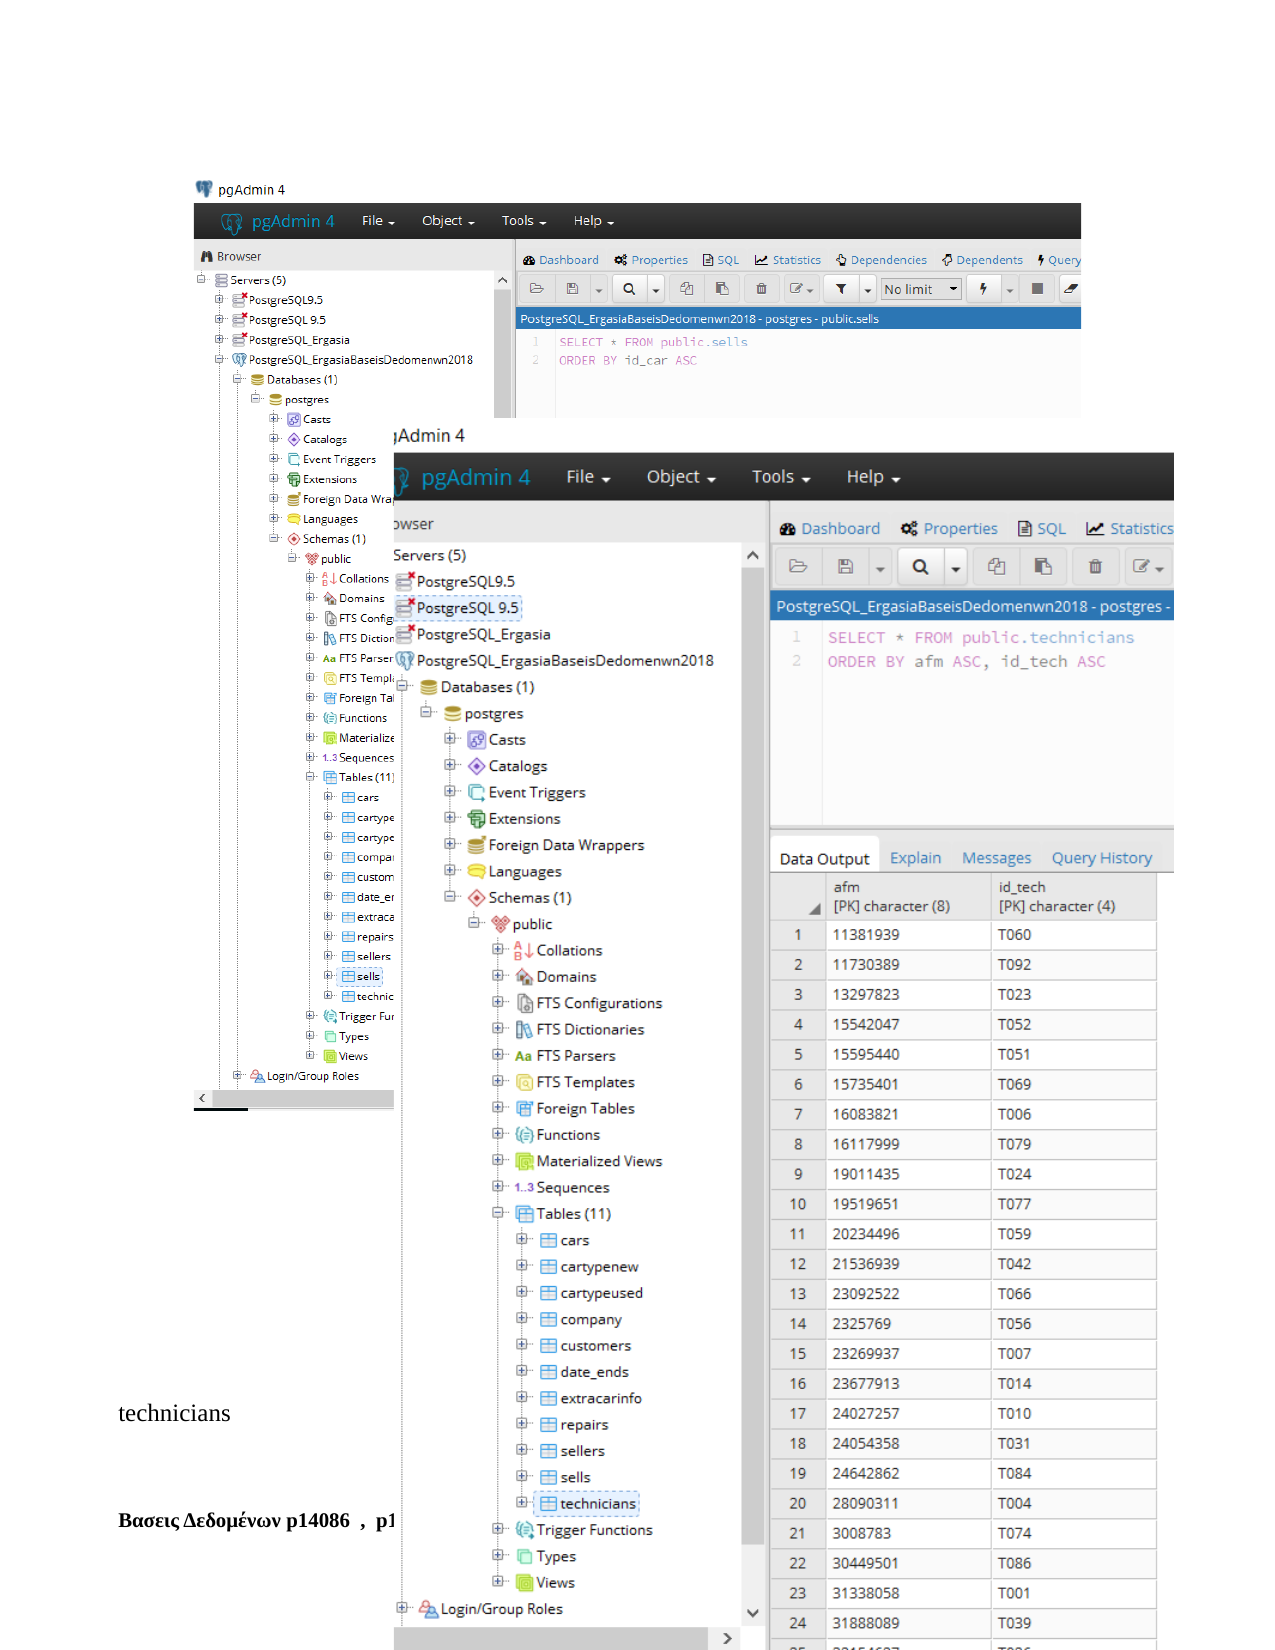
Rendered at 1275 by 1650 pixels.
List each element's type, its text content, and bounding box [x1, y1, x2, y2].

text technicians [118, 1398, 393, 1427]
picture [193, 176, 1174, 1650]
